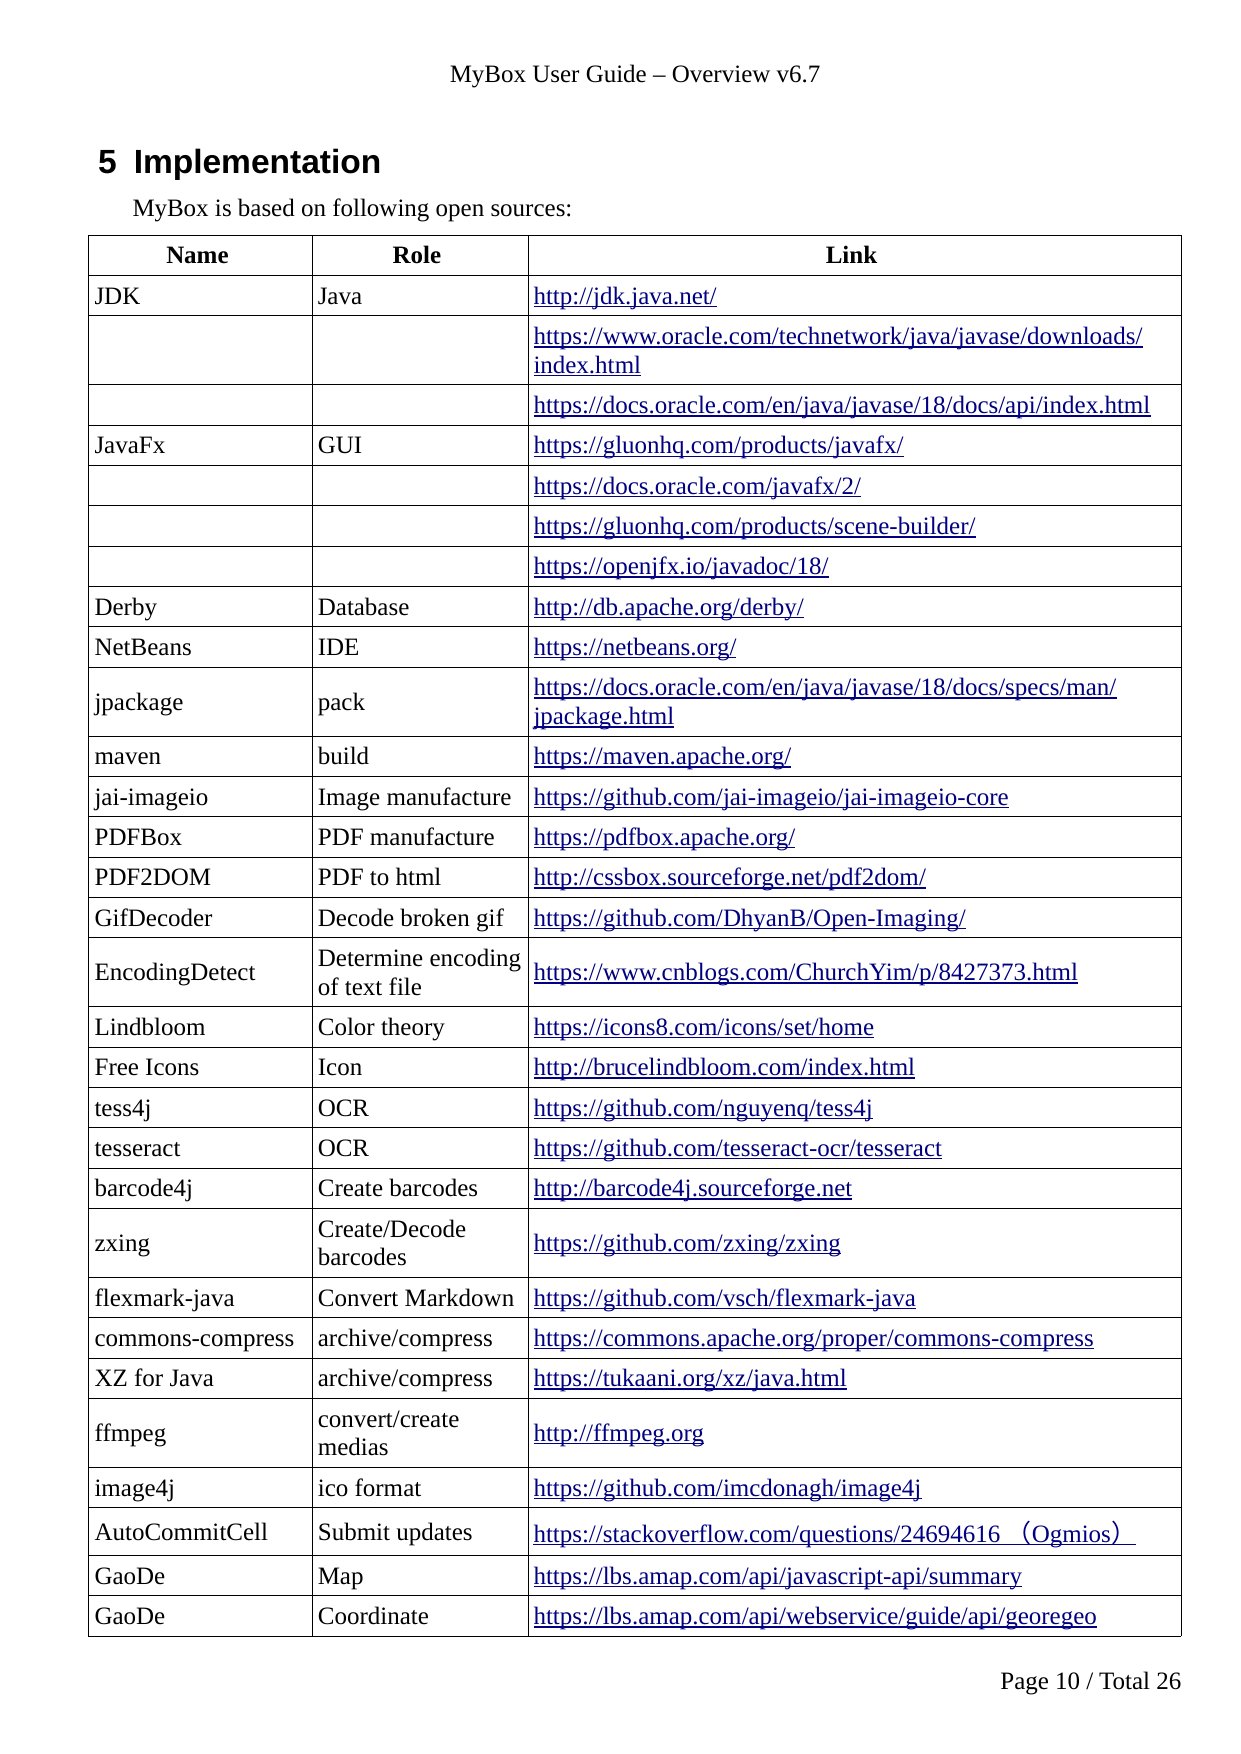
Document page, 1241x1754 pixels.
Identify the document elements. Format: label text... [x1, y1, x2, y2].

table_cell jpackage [89, 668, 312, 736]
table_cell [89, 547, 312, 586]
table_cell pack [313, 668, 528, 736]
table_cell http://jdk.java.net/ [529, 276, 1181, 315]
table_cell Java [313, 276, 528, 315]
table_cell Image manufacture [313, 777, 528, 816]
table_cell build [313, 737, 528, 776]
table_cell http://barcode4j.sourceforge.net [529, 1169, 1181, 1208]
table_cell https://github.com/nguyenq/tess4j [529, 1088, 1181, 1127]
table_cell convert/create medias [313, 1399, 528, 1467]
table_cell GaoDe [89, 1596, 312, 1636]
table_cell https://stackoverflow.com/questions/24694616 （Ogmios） [529, 1508, 1181, 1555]
table_cell https://gluonhq.com/products/scene-builder/ [529, 506, 1181, 546]
table_cell barcode4j [89, 1169, 312, 1208]
table_cell https://github.com/zxing/zxing [529, 1209, 1181, 1277]
table_cell XZ for Java [89, 1359, 312, 1398]
table_cell https://pdfbox.apache.org/ [529, 817, 1181, 857]
table_header Link [529, 236, 1181, 275]
table_cell Create barcodes [313, 1169, 528, 1208]
table_cell Database [313, 587, 528, 626]
table_header Role [313, 236, 528, 275]
table_cell https://www.oracle.com/technetwork/java/javase/downloads/index.html [529, 316, 1181, 384]
table_cell tesseract [89, 1128, 312, 1167]
table_cell Lindbloom [89, 1007, 312, 1047]
table_cell Icon [313, 1048, 528, 1087]
table_cell [313, 547, 528, 586]
table_cell https://lbs.amap.com/api/webservice/guide/api/georegeo [529, 1596, 1181, 1636]
table_cell OCR [313, 1088, 528, 1127]
table_cell http://cssbox.sourceforge.net/pdf2dom/ [529, 858, 1181, 897]
table_cell https://github.com/DhyanB/Open-Imaging/ [529, 898, 1181, 937]
table_cell [89, 316, 312, 384]
table_cell OCR [313, 1128, 528, 1167]
table_cell https://tukaani.org/xz/java.html [529, 1359, 1181, 1398]
table_cell Submit updates [313, 1508, 528, 1555]
table_cell Free Icons [89, 1048, 312, 1087]
table_cell commons-compress [89, 1318, 312, 1357]
table_cell https://commons.apache.org/proper/commons-compress [529, 1318, 1181, 1357]
table_cell https://icons8.com/icons/set/home [529, 1007, 1181, 1047]
table_cell [313, 466, 528, 505]
table_cell [89, 466, 312, 505]
table_cell PDF to html [313, 858, 528, 897]
table_cell https://github.com/vsch/flexmark-java [529, 1278, 1181, 1317]
table_cell https://maven.apache.org/ [529, 737, 1181, 776]
table_cell GifDecoder [89, 898, 312, 937]
table_cell https://docs.oracle.com/javafx/2/ [529, 466, 1181, 505]
table_cell Derby [89, 587, 312, 626]
table_cell http://db.apache.org/derby/ [529, 587, 1181, 626]
table_cell JDK [89, 276, 312, 315]
table_cell Color theory [313, 1007, 528, 1047]
table_cell Map [313, 1556, 528, 1595]
table_cell GUI [313, 426, 528, 465]
table_cell Convert Markdown [313, 1278, 528, 1317]
table_cell https://www.cnblogs.com/ChurchYim/p/8427373.html [529, 938, 1181, 1006]
table_cell https://github.com/jai-imageio/jai-imageio-core [529, 777, 1181, 816]
table_cell archive/compress [313, 1359, 528, 1398]
table_cell https://docs.oracle.com/en/java/javase/18/docs/api/index.html [529, 385, 1181, 425]
table_cell ico format [313, 1468, 528, 1507]
table_cell [313, 506, 528, 546]
table_cell Coordinate [313, 1596, 528, 1636]
table_cell archive/compress [313, 1318, 528, 1357]
table_cell flexmark-java [89, 1278, 312, 1317]
table_cell [89, 506, 312, 546]
table_cell https://docs.oracle.com/en/java/javase/18/docs/specs/man/jpackage.html [529, 668, 1181, 736]
table_cell PDF2DOM [89, 858, 312, 897]
table_cell NetBeans [89, 627, 312, 667]
table_cell tess4j [89, 1088, 312, 1127]
table_cell zxing [89, 1209, 312, 1277]
table_cell [313, 316, 528, 384]
table_cell Determine encoding of text file [313, 938, 528, 1006]
table_cell AutoCommitCell [89, 1508, 312, 1555]
table_cell [89, 385, 312, 425]
table_cell image4j [89, 1468, 312, 1507]
subtitle Implementation [88, 142, 1181, 181]
table_cell https://github.com/tesseract-ocr/tesseract [529, 1128, 1181, 1167]
table_cell https://gluonhq.com/products/javafx/ [529, 426, 1181, 465]
table_cell http://brucelindbloom.com/index.html [529, 1048, 1181, 1087]
table_cell JavaFx [89, 426, 312, 465]
table_cell https://github.com/imcdonagh/image4j [529, 1468, 1181, 1507]
table_cell [313, 385, 528, 425]
table_cell maven [89, 737, 312, 776]
table_cell ffmpeg [89, 1399, 312, 1467]
table_cell PDFBox [89, 817, 312, 857]
table_cell GaoDe [89, 1556, 312, 1595]
table_cell EncodingDetect [89, 938, 312, 1006]
table_cell https://openjfx.io/javadoc/18/ [529, 547, 1181, 586]
table_cell https://netbeans.org/ [529, 627, 1181, 667]
table_cell IDE [313, 627, 528, 667]
table_cell PDF manufacture [313, 817, 528, 857]
table_cell Create/Decode barcodes [313, 1209, 528, 1277]
text MyBox is based on following open sources: [88, 193, 1181, 222]
table_cell http://ffmpeg.org [529, 1399, 1181, 1467]
table_cell jai-imageio [89, 777, 312, 816]
table_cell Decode broken gif [313, 898, 528, 937]
table_header Name [89, 236, 312, 275]
table_cell https://lbs.amap.com/api/javascript-api/summary [529, 1556, 1181, 1595]
